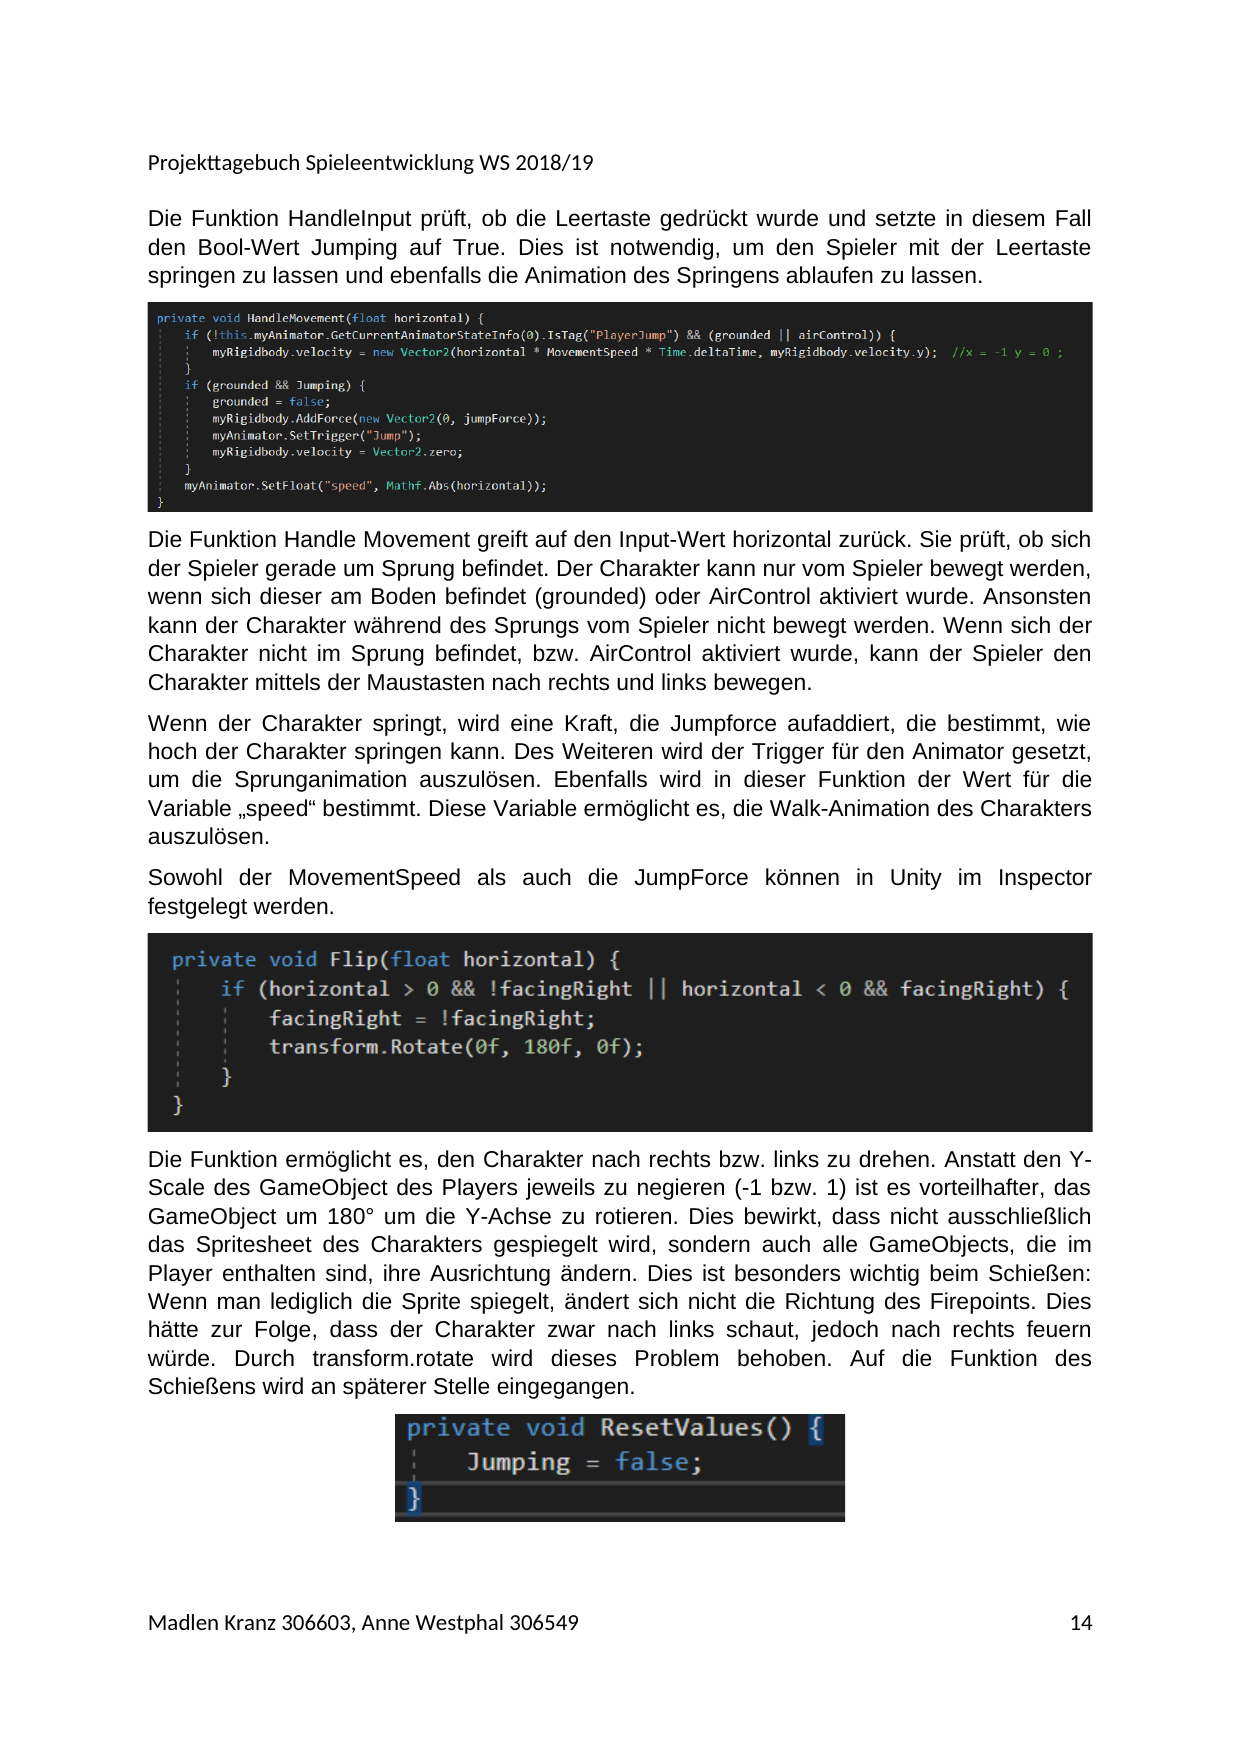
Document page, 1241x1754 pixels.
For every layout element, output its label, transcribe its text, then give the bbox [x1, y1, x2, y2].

picture [147, 933, 1093, 1132]
picture [147, 302, 1093, 512]
text Die Funktion ermöglicht es, den Charakter nach rechts bzw. links zu drehen. Anstatt den Y-Scale des GameObject des Players jeweils zu negieren (-1 bzw. 1) ist es vorteilhafter, das GameObject um 180° um die Y-Achse zu rotieren. Dies bewirkt, dass nicht ausschließlich das Spritesheet des Charakters gespiegelt wird, sondern auch alle GameObjects, die im Player enthalten sind, ihre Ausrichtung ändern. Dies ist besonders wichtig beim Schießen: Wenn man lediglich die Sprite spiegelt, ändert sich nicht die Richtung des Firepoints. Dies hätte zur Folge, dass der Charakter zwar nach links schaut, jedoch nach rechts feuern würde. Durch transform.rotate wird dieses Problem behoben. Auf die Funktion des Schießens wird an späterer Stelle eingegangen. [148, 1146, 1093, 1400]
text Die Funktion Handle Movement greift auf den Input-Wert horizontal zurück. Sie prüft, ob sich der Spieler gerade um Sprung befindet. Der Charakter kann nur vom Spieler bewegt werden, wenn sich dieser am Boden befindet (grounded) oder AirControl aktiviert wurde. Ansonsten kann der Charakter während des Sprungs vom Spieler nicht bewegt werden. Wenn sich der Charakter nicht im Sprung befindet, bzw. AirControl aktiviert wurde, kann der Spieler den Charakter mittels der Maustasten nach rechts und links bewegen. [148, 526, 1093, 695]
text Die Funktion HandleInput prüft, ob die Leertaste gedrückt wurde und setzte in diesem Fall den Bool-Wert Jumping auf True. Dies ist notwendig, um den Spieler mit der Leertaste springen zu lassen und ebenfalls die Animation des Springens ablaufen zu lassen. [148, 205, 1093, 288]
picture [395, 1414, 846, 1522]
text Sowohl der MovementSpeed als auch die JumpForce können in Unity im Inspector festgelegt werden. [148, 864, 1093, 919]
text Wenn der Charakter springt, wird eine Kraft, die Jumpforce aufaddiert, die bestimmt, wie hoch der Charakter springen kann. Des Weiteren wird der Trigger für den Animator gesetzt, um die Sprunganimation auszulösen. Ebenfalls wird in dieser Funktion der Wert für die Variable „speed“ bestimmt. Diese Variable ermöglicht es, die Walk-Animation des Charakters auszulösen. [148, 709, 1093, 850]
